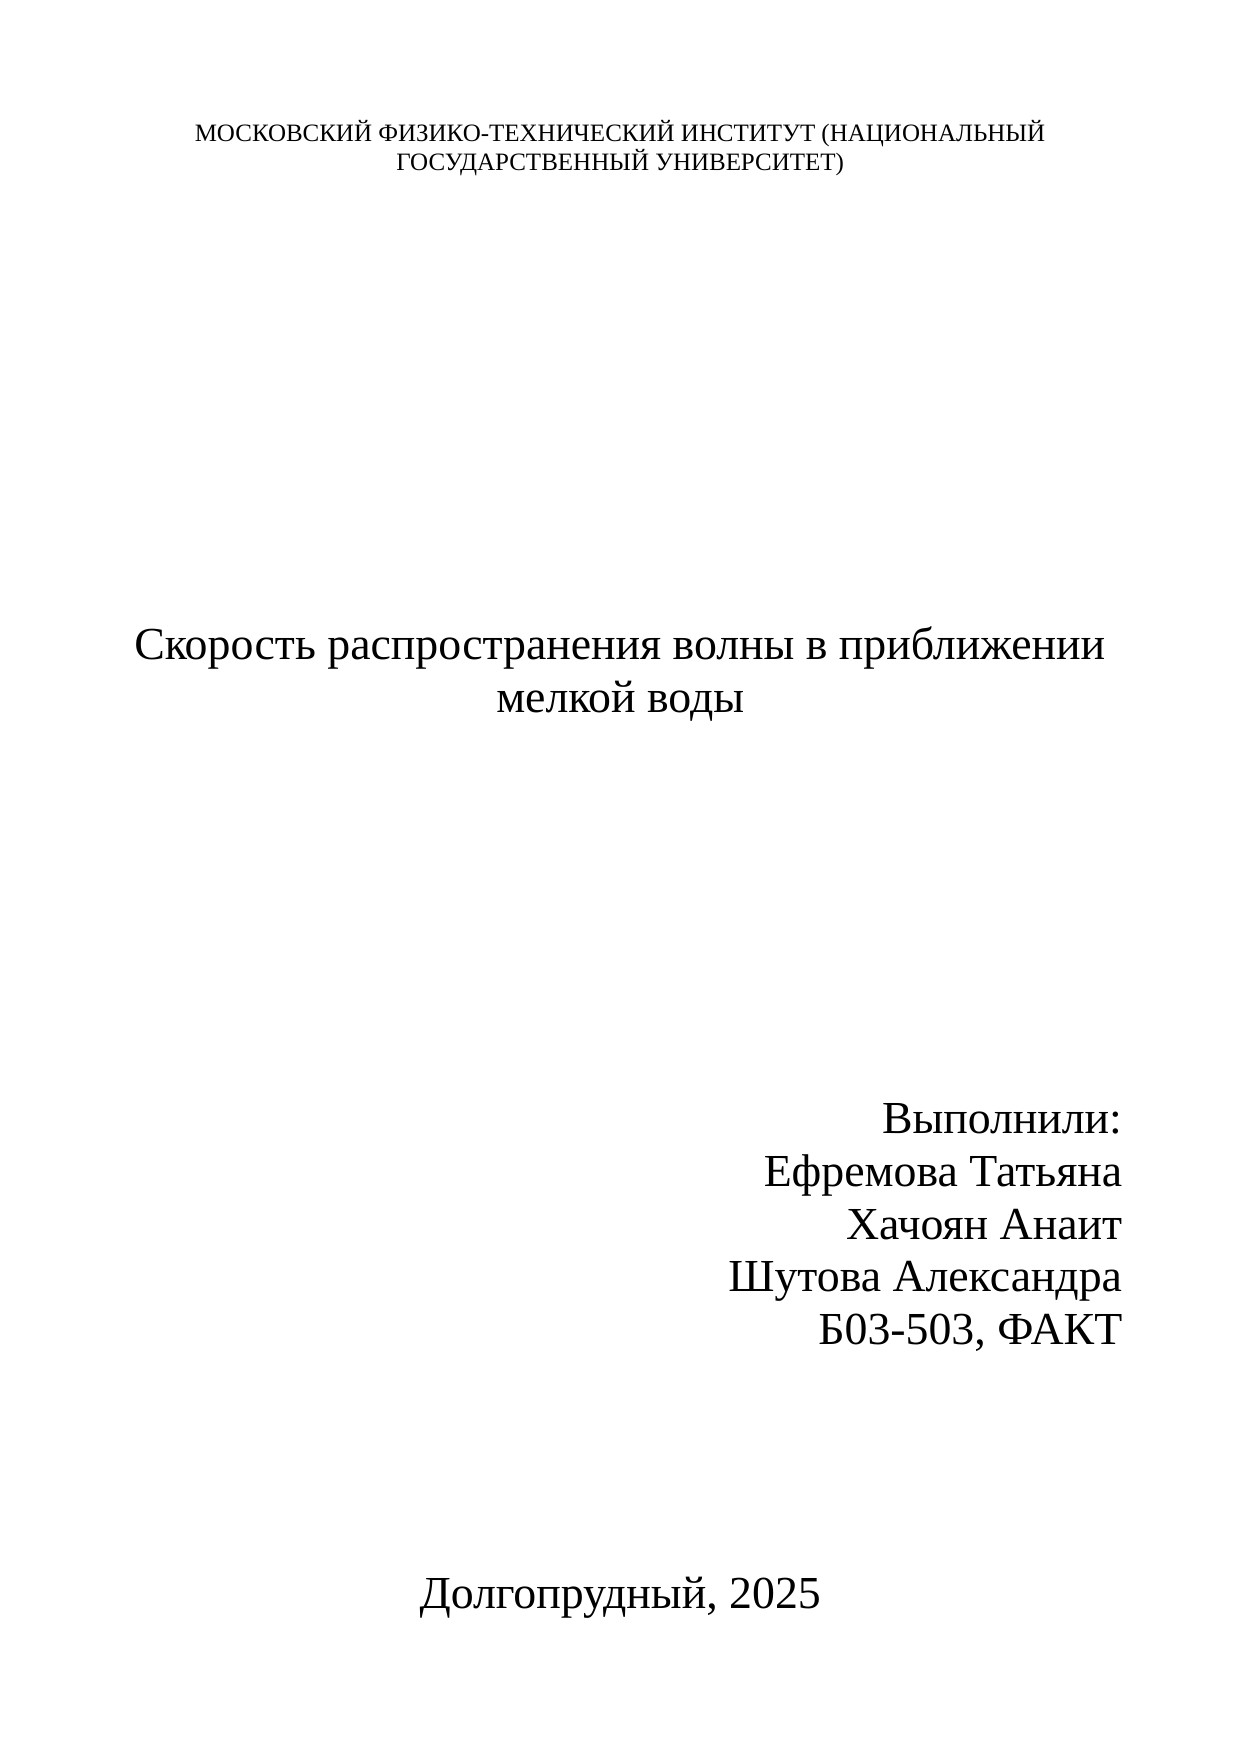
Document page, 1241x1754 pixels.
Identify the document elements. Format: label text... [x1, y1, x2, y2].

text Хачоян Анаит [118, 1196, 1122, 1249]
text Выполнили: [118, 1091, 1122, 1143]
text Скорость распространения волны в приближении мелкой воды [118, 616, 1122, 722]
text Шутова Александра [118, 1249, 1122, 1302]
text Б03-503, ФАКТ [118, 1302, 1122, 1354]
text МОСКОВСКИЙ ФИЗИКО-ТЕХНИЧЕСКИЙ ИНСТИТУТ (НАЦИОНАЛЬНЫЙ ГОСУДАРСТВЕННЫЙ УНИВЕРСИТЕТ) [118, 118, 1122, 176]
text Долгопрудный, 2025 [118, 1565, 1122, 1618]
text Ефремова Татьяна [118, 1143, 1122, 1196]
